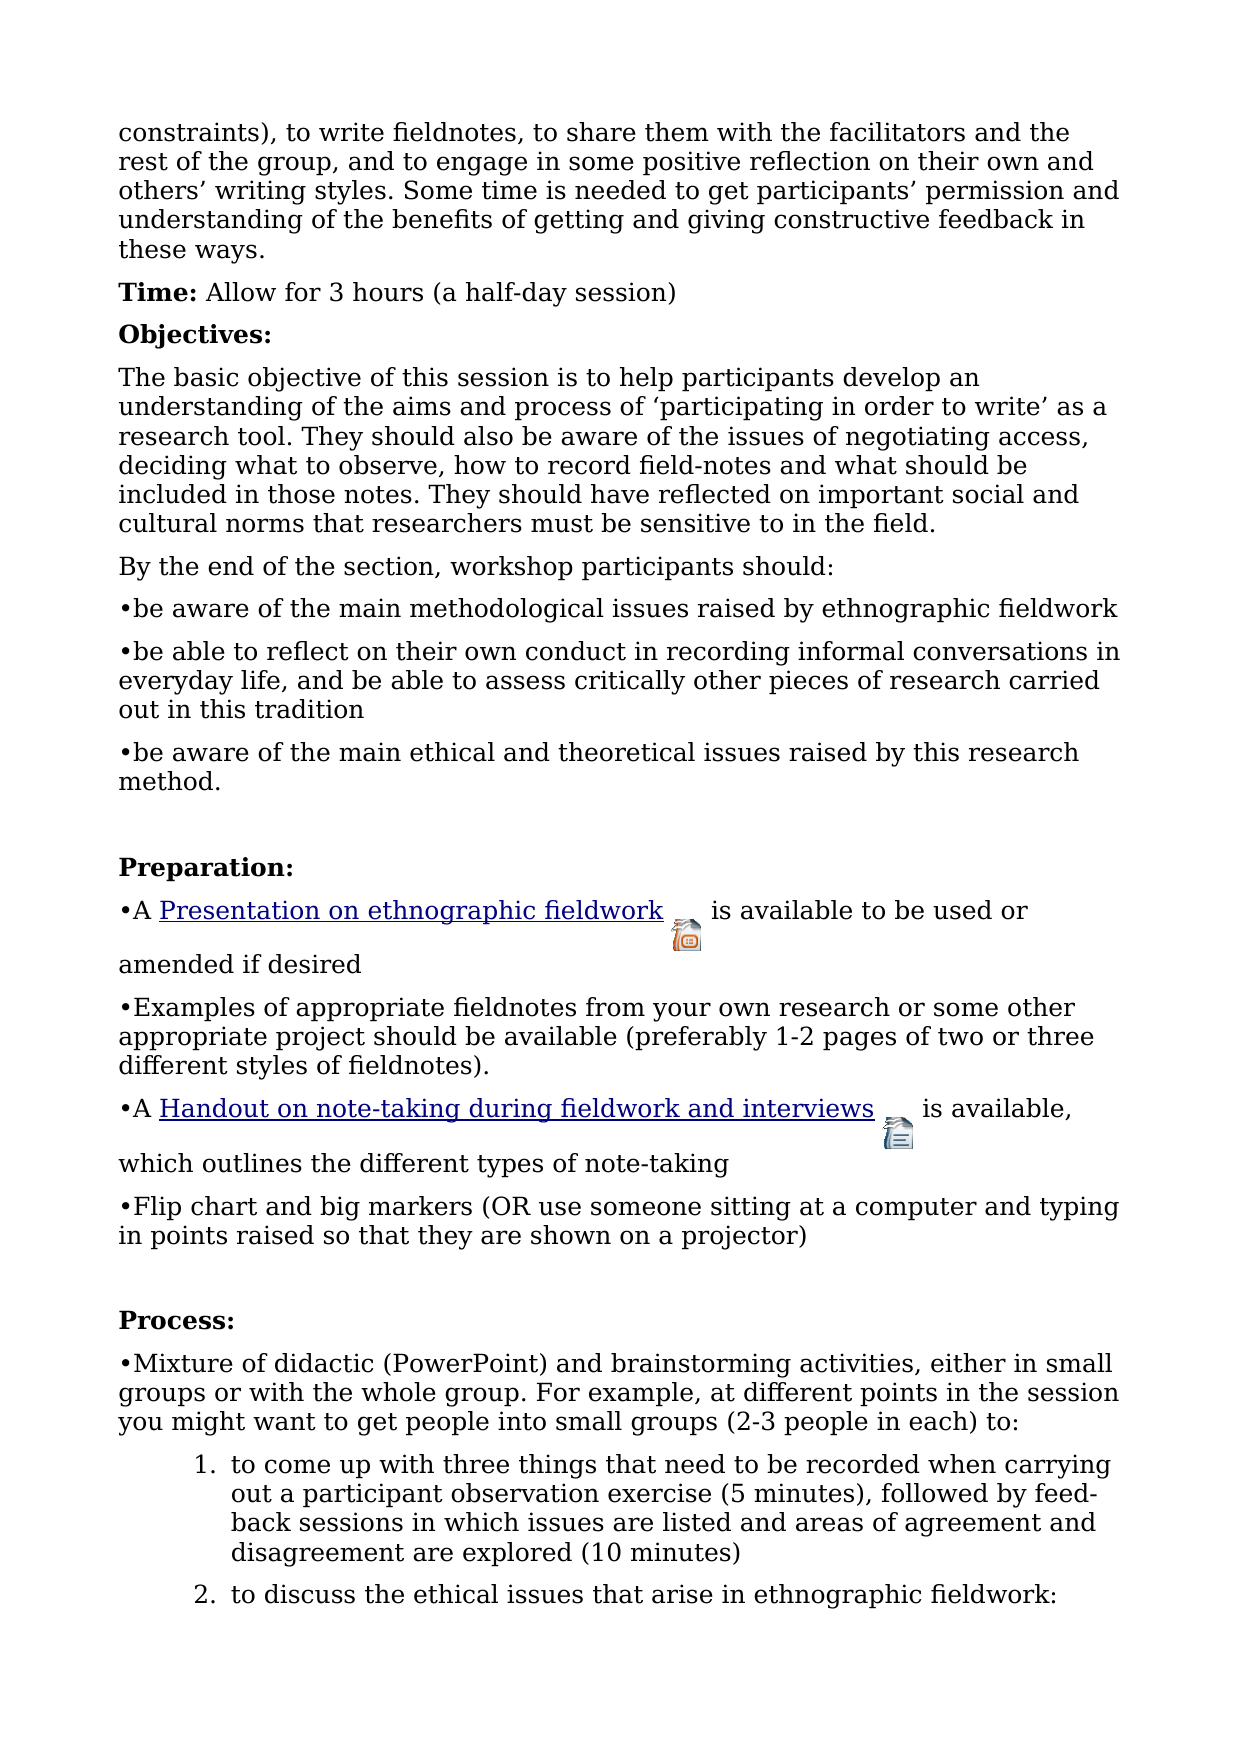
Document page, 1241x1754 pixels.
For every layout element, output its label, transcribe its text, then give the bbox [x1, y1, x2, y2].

text The basic objective of this session is to help participants develop an understanding of the aims and process of ‘participating in order to write’ as a research tool. They should also be aware of the issues of negotiating access, deciding what to observe, how to record field-notes and what should be included in those notes. They should have reflected on important social and cultural norms that researchers must be sensitive to in the field. [118, 363, 1122, 538]
list Examples of appropriate fieldnotes from your own research or some other appropriate project should be available (preferably 1-2 pages of two or three different styles of fieldnotes). [118, 993, 1122, 1081]
text Objectives: [118, 320, 1122, 350]
picture [882, 1117, 915, 1149]
list to discuss the ethical issues that arise in ethnographic fieldwork: [193, 1580, 1122, 1609]
list to come up with three things that need to be recorded when carrying out a participant observation exercise (5 minutes), followed by feed-back sessions in which issues are listed and areas of agreement and disagreement are explored (10 minutes) [193, 1450, 1122, 1567]
list Mixture of didactic (PowerPoint) and brainstorming activities, either in small groups or with the whole group. For example, at different points in the session you might want to get people into small groups (2-3 people in each) to: [118, 1349, 1122, 1437]
picture [671, 919, 703, 951]
text Time: Allow for 3 hours (a half-day session) [118, 277, 1122, 307]
list A Handout on note-taking during fieldwork and interviews is available, which outlines the different types of note-taking [118, 1094, 1122, 1178]
text Process: [118, 1306, 1122, 1336]
list be aware of the main ethical and theoretical issues raised by this research method. [118, 738, 1122, 797]
text Preparation: [118, 853, 1122, 882]
list Flip chart and big markers (OR use someone sitting at a computer and typing in points raised so that they are shown on a projector) [118, 1192, 1122, 1250]
list A Presentation on ethnographic fieldwork is available to be used or amended if desired [118, 896, 1122, 980]
text By the end of the section, workshop participants should: [118, 552, 1122, 581]
list be able to reflect on their own conduct in recording informal conversations in everyday life, and be able to assess critically other pieces of research carried out in this tradition [118, 637, 1122, 725]
text constraints), to write fieldnotes, to share them with the facilitators and the rest of the group, and to engage in some positive reflection on their own and others’ writing styles. Some time is needed to get participants’ permission and understanding of the benefits of getting and giving constructive feedback in these ways. [118, 118, 1122, 264]
list be aware of the main methodological issues raised by ethnographic fieldwork [118, 594, 1122, 624]
